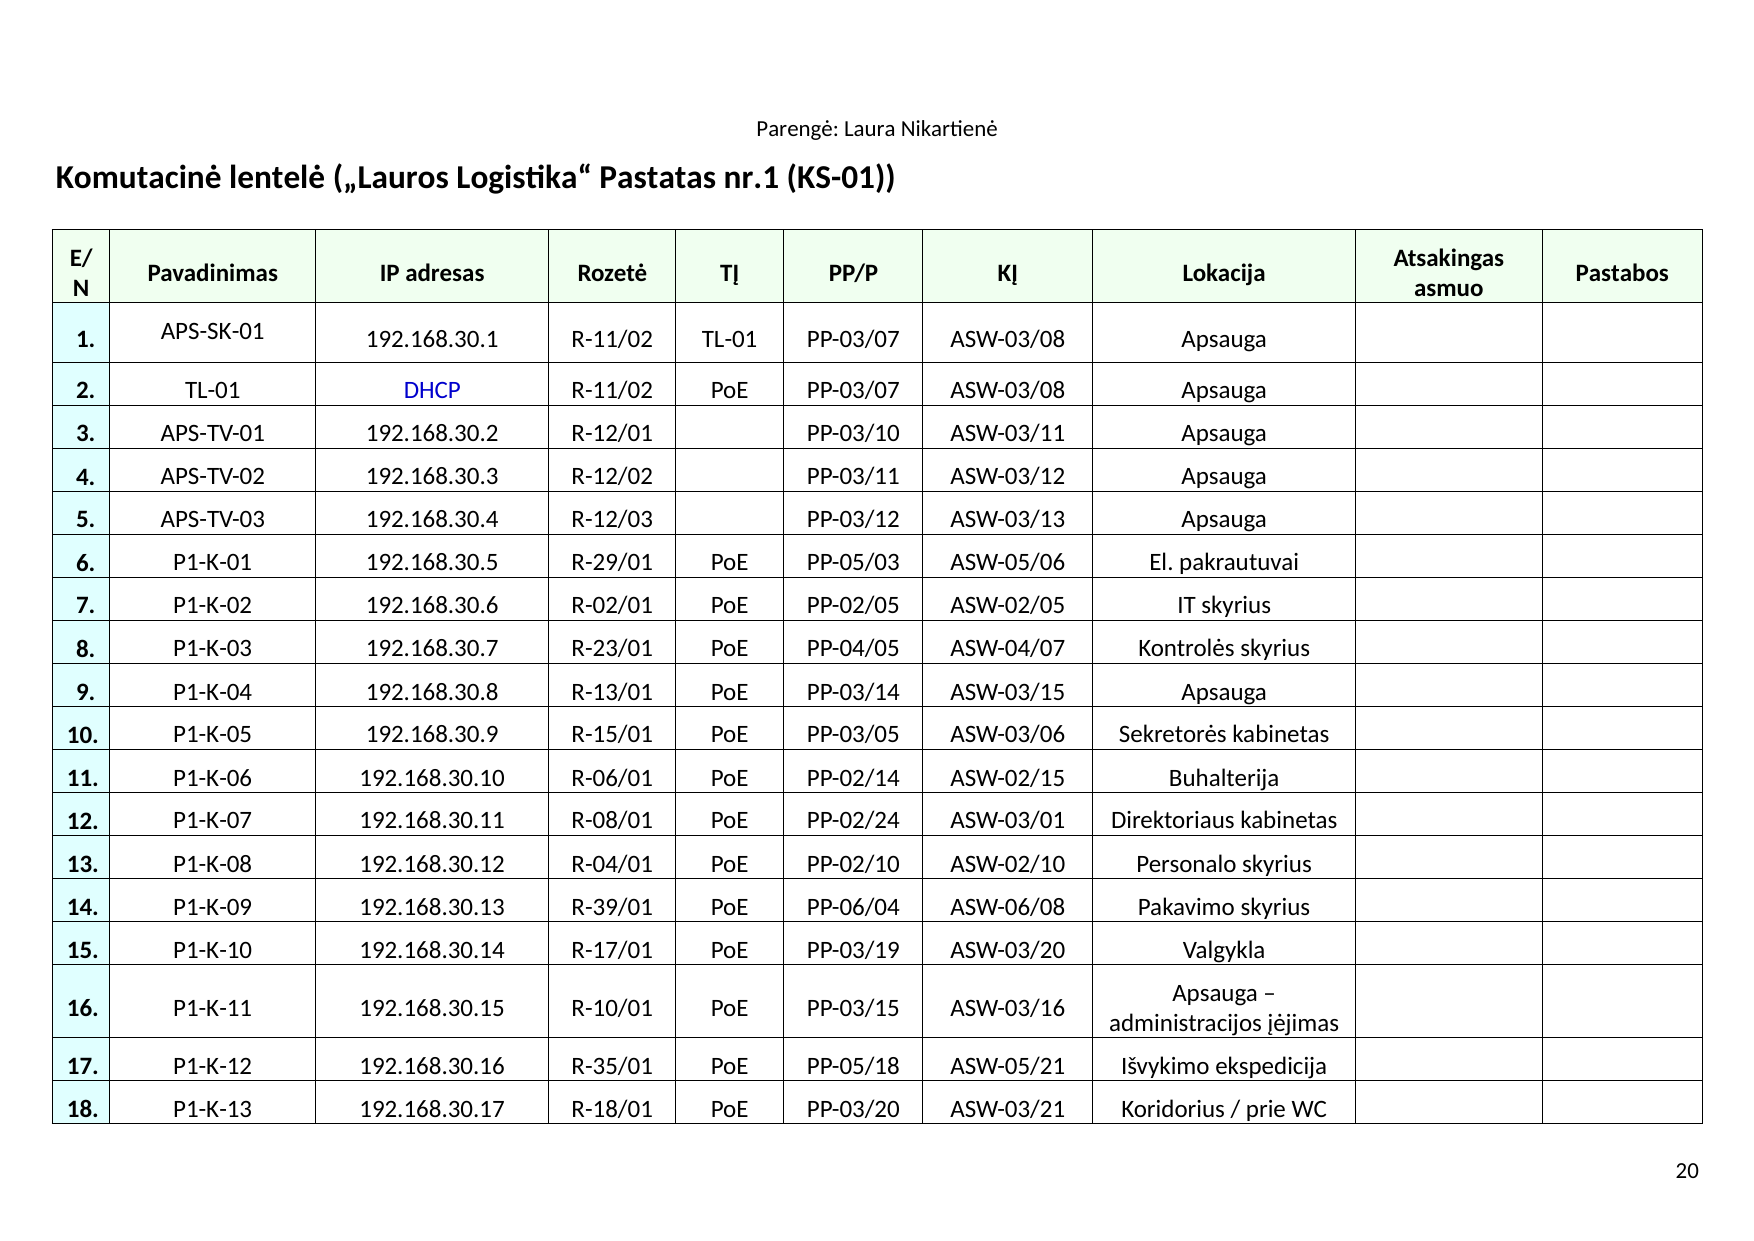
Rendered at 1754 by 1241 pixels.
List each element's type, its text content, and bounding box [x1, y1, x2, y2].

table_cell PoE [676, 363, 783, 405]
table_cell [53, 707, 109, 749]
table_cell 192.168.30.10 [316, 750, 548, 792]
table_cell R-18/01 [549, 1081, 675, 1123]
table_cell PP-03/11 [784, 449, 922, 491]
table_cell [1543, 664, 1702, 706]
table_cell ASW-03/21 [923, 1081, 1092, 1123]
table_cell ASW-03/08 [923, 363, 1092, 405]
table_cell [1543, 1081, 1702, 1123]
table_cell PP-05/18 [784, 1038, 922, 1080]
table_cell [1356, 535, 1542, 577]
table_cell [1356, 707, 1542, 749]
table_cell Apsauga [1093, 492, 1355, 534]
table_cell [1543, 879, 1702, 921]
table_cell R-35/01 [549, 1038, 675, 1080]
table_cell [1356, 664, 1542, 706]
table_cell [53, 621, 109, 663]
table_cell IT skyrius [1093, 578, 1355, 620]
table_cell PoE [676, 1038, 783, 1080]
table_cell PP-03/10 [784, 406, 922, 448]
table_cell ASW-05/06 [923, 535, 1092, 577]
table_header IP adresas [316, 230, 548, 302]
table_cell Valgykla [1093, 922, 1355, 964]
table_cell P1-K-03 [110, 621, 315, 663]
table_cell 192.168.30.8 [316, 664, 548, 706]
table_cell ASW-05/21 [923, 1038, 1092, 1080]
table_cell ASW-03/13 [923, 492, 1092, 534]
table_cell R-17/01 [549, 922, 675, 964]
table_cell ASW-03/15 [923, 664, 1092, 706]
table_cell [53, 922, 109, 964]
table_cell PP-05/03 [784, 535, 922, 577]
table_cell Apsauga [1093, 303, 1355, 362]
table_cell TL-01 [676, 303, 783, 362]
table_header Atsakingas asmuo [1356, 230, 1542, 302]
table_cell PP-04/05 [784, 621, 922, 663]
table_cell APS-TV-02 [110, 449, 315, 491]
table_cell [1356, 922, 1542, 964]
table_cell [1543, 492, 1702, 534]
table_cell PoE [676, 578, 783, 620]
table_cell ASW-02/05 [923, 578, 1092, 620]
table_cell PoE [676, 535, 783, 577]
table_cell PP-03/07 [784, 303, 922, 362]
table_header Pastabos [1543, 230, 1702, 302]
table_cell PP-03/15 [784, 965, 922, 1037]
table_cell R-04/01 [549, 836, 675, 878]
table_cell [1356, 303, 1542, 362]
table_cell [1356, 836, 1542, 878]
table_cell 192.168.30.2 [316, 406, 548, 448]
table_cell [1356, 449, 1542, 491]
table_cell Koridorius / prie WC [1093, 1081, 1355, 1123]
table_cell Apsauga – administracijos įėjimas [1093, 965, 1355, 1037]
table_cell PP-02/10 [784, 836, 922, 878]
table_cell P1-K-11 [110, 965, 315, 1037]
table_cell Išvykimo ekspedicija [1093, 1038, 1355, 1080]
table_cell [53, 449, 109, 491]
table_cell PoE [676, 836, 783, 878]
table_cell PoE [676, 664, 783, 706]
table_cell Apsauga [1093, 664, 1355, 706]
table_cell 192.168.30.16 [316, 1038, 548, 1080]
table_cell ASW-06/08 [923, 879, 1092, 921]
table_cell 192.168.30.6 [316, 578, 548, 620]
table_cell 192.168.30.3 [316, 449, 548, 491]
table_cell R-29/01 [549, 535, 675, 577]
table_cell R-02/01 [549, 578, 675, 620]
table_cell [676, 449, 783, 491]
table_header Pavadinimas [110, 230, 315, 302]
table_cell P1-K-10 [110, 922, 315, 964]
table_cell 192.168.30.9 [316, 707, 548, 749]
table_cell [1543, 965, 1702, 1037]
table_cell R-13/01 [549, 664, 675, 706]
table_cell R-12/01 [549, 406, 675, 448]
table_cell R-39/01 [549, 879, 675, 921]
table_cell [53, 879, 109, 921]
table_cell Apsauga [1093, 363, 1355, 405]
table_cell Sekretorės kabinetas [1093, 707, 1355, 749]
table_cell P1-K-07 [110, 793, 315, 835]
table_cell PP-03/05 [784, 707, 922, 749]
table_cell [53, 793, 109, 835]
table_cell DHCP [316, 363, 548, 405]
table_cell Buhalterija [1093, 750, 1355, 792]
table_cell ASW-02/15 [923, 750, 1092, 792]
table_cell [1356, 750, 1542, 792]
table_cell Apsauga [1093, 406, 1355, 448]
table_cell ASW-03/12 [923, 449, 1092, 491]
table_cell PP-03/20 [784, 1081, 922, 1123]
table_cell PoE [676, 750, 783, 792]
table_cell P1-K-12 [110, 1038, 315, 1080]
table_cell [676, 406, 783, 448]
table_cell P1-K-05 [110, 707, 315, 749]
table_cell [1543, 449, 1702, 491]
table_cell APS-SK-01 [110, 303, 315, 362]
table_cell [1356, 1081, 1542, 1123]
table_header KĮ [923, 230, 1092, 302]
table_cell [1356, 879, 1542, 921]
table_cell PoE [676, 965, 783, 1037]
table_cell [1356, 1038, 1542, 1080]
table_cell 192.168.30.7 [316, 621, 548, 663]
table_cell Apsauga [1093, 449, 1355, 491]
table_cell PP-02/14 [784, 750, 922, 792]
table_header PP/P [784, 230, 922, 302]
table_cell P1-K-09 [110, 879, 315, 921]
table_cell 192.168.30.11 [316, 793, 548, 835]
table_cell P1-K-01 [110, 535, 315, 577]
table_header Rozetė [549, 230, 675, 302]
table_cell R-12/02 [549, 449, 675, 491]
table_cell [1543, 750, 1702, 792]
table_cell [1543, 707, 1702, 749]
table_cell 192.168.30.13 [316, 879, 548, 921]
table_cell [1543, 793, 1702, 835]
table_cell PoE [676, 707, 783, 749]
table_cell P1-K-02 [110, 578, 315, 620]
table_cell R-10/01 [549, 965, 675, 1037]
table_cell 192.168.30.4 [316, 492, 548, 534]
table_cell [53, 1081, 109, 1123]
table_cell [53, 363, 109, 405]
table_cell [53, 492, 109, 534]
table_cell [53, 750, 109, 792]
table_cell ASW-04/07 [923, 621, 1092, 663]
table_cell 192.168.30.14 [316, 922, 548, 964]
table_cell [1356, 621, 1542, 663]
table_header TĮ [676, 230, 783, 302]
table_cell PP-03/14 [784, 664, 922, 706]
table_cell P1-K-08 [110, 836, 315, 878]
table_cell APS-TV-03 [110, 492, 315, 534]
table_cell [1356, 578, 1542, 620]
table_cell [53, 664, 109, 706]
table_cell R-06/01 [549, 750, 675, 792]
table_cell PoE [676, 621, 783, 663]
table_cell [676, 492, 783, 534]
table_cell [1543, 922, 1702, 964]
table_cell [1356, 793, 1542, 835]
table_cell ASW-03/16 [923, 965, 1092, 1037]
table_cell ASW-02/10 [923, 836, 1092, 878]
table_cell R-11/02 [549, 363, 675, 405]
table_cell APS-TV-01 [110, 406, 315, 448]
table_cell [1543, 406, 1702, 448]
table_cell [1356, 406, 1542, 448]
table_cell R-12/03 [549, 492, 675, 534]
table_cell PP-03/07 [784, 363, 922, 405]
table_cell [53, 836, 109, 878]
table_cell P1-K-06 [110, 750, 315, 792]
table_cell [53, 535, 109, 577]
table_cell PP-03/19 [784, 922, 922, 964]
table_cell Personalo skyrius [1093, 836, 1355, 878]
table_cell ASW-03/08 [923, 303, 1092, 362]
table_cell PP-06/04 [784, 879, 922, 921]
table_cell [53, 1038, 109, 1080]
table_cell [1356, 363, 1542, 405]
table_cell ASW-03/01 [923, 793, 1092, 835]
table_cell [1356, 492, 1542, 534]
table_cell PP-03/12 [784, 492, 922, 534]
table_cell [1543, 1038, 1702, 1080]
table_cell [53, 303, 109, 362]
table_cell ASW-03/06 [923, 707, 1092, 749]
table_cell Kontrolės skyrius [1093, 621, 1355, 663]
table_cell PoE [676, 879, 783, 921]
table_cell Pakavimo skyrius [1093, 879, 1355, 921]
table_cell [1543, 578, 1702, 620]
table_cell 192.168.30.15 [316, 965, 548, 1037]
table_cell ASW-03/20 [923, 922, 1092, 964]
table_cell R-08/01 [549, 793, 675, 835]
table_cell P1-K-04 [110, 664, 315, 706]
table_cell PP-02/05 [784, 578, 922, 620]
table_cell [53, 406, 109, 448]
subtitle Komutacinė lentelė („Lauros Logistika“ Pastatas nr.1 (KS-01)) [56, 157, 1698, 197]
table_cell Direktoriaus kabinetas [1093, 793, 1355, 835]
table_cell PP-02/24 [784, 793, 922, 835]
table_cell R-15/01 [549, 707, 675, 749]
table_header E/N [53, 230, 109, 302]
table_cell 192.168.30.17 [316, 1081, 548, 1123]
table_cell P1-K-13 [110, 1081, 315, 1123]
table_cell [1543, 303, 1702, 362]
table_cell 192.168.30.1 [316, 303, 548, 362]
table_cell [1543, 621, 1702, 663]
table_cell ASW-03/11 [923, 406, 1092, 448]
table_cell PoE [676, 1081, 783, 1123]
table_cell R-23/01 [549, 621, 675, 663]
table_cell [53, 578, 109, 620]
table_cell TL-01 [110, 363, 315, 405]
table_cell [1543, 363, 1702, 405]
table_cell 192.168.30.5 [316, 535, 548, 577]
table_cell El. pakrautuvai [1093, 535, 1355, 577]
table_cell [1356, 965, 1542, 1037]
table_cell PoE [676, 793, 783, 835]
table_cell R-11/02 [549, 303, 675, 362]
table_header Lokacija [1093, 230, 1355, 302]
table_cell 192.168.30.12 [316, 836, 548, 878]
table_cell [1543, 836, 1702, 878]
table_cell [1543, 535, 1702, 577]
table_cell [53, 965, 109, 1037]
table_cell PoE [676, 922, 783, 964]
